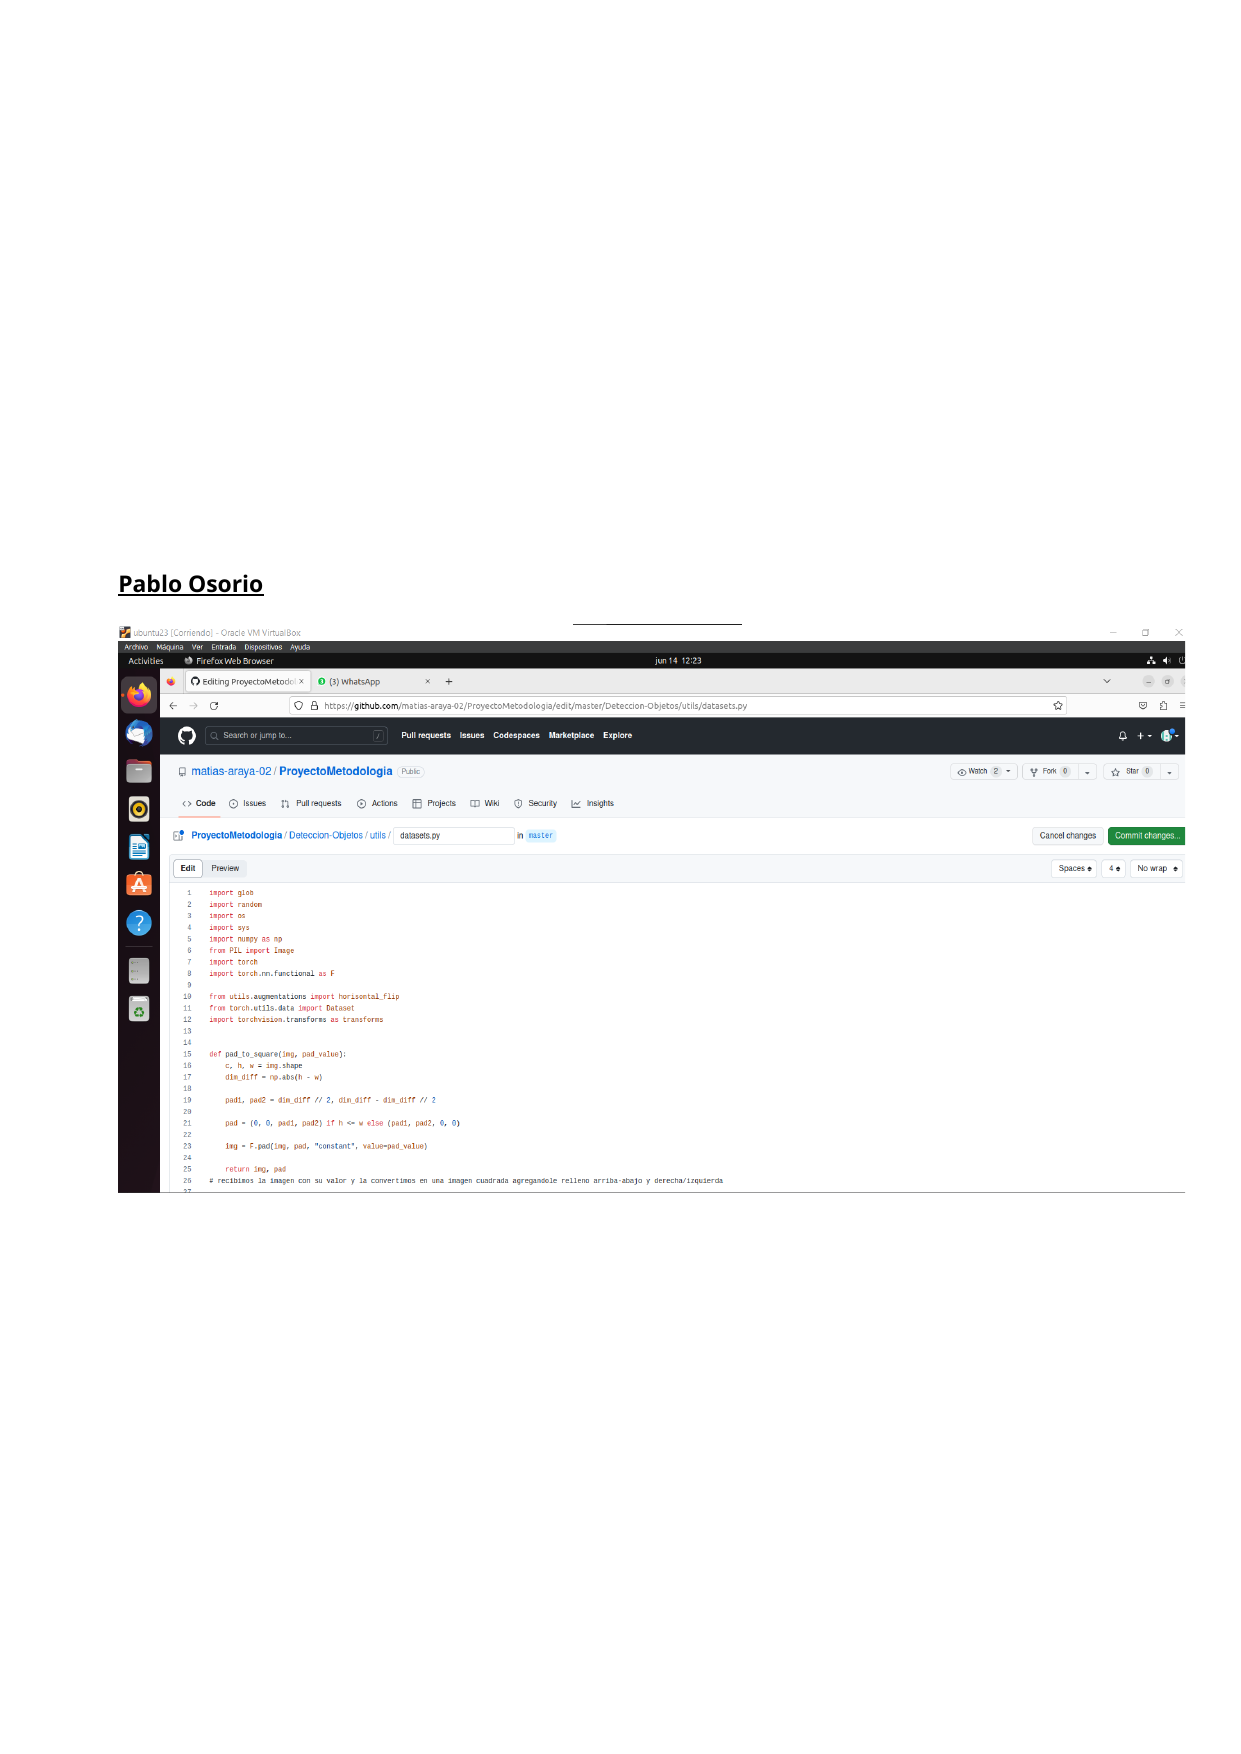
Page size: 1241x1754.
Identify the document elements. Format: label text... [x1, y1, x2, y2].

text Pablo Osorio [118, 568, 1122, 599]
picture [118, 624, 1186, 1193]
